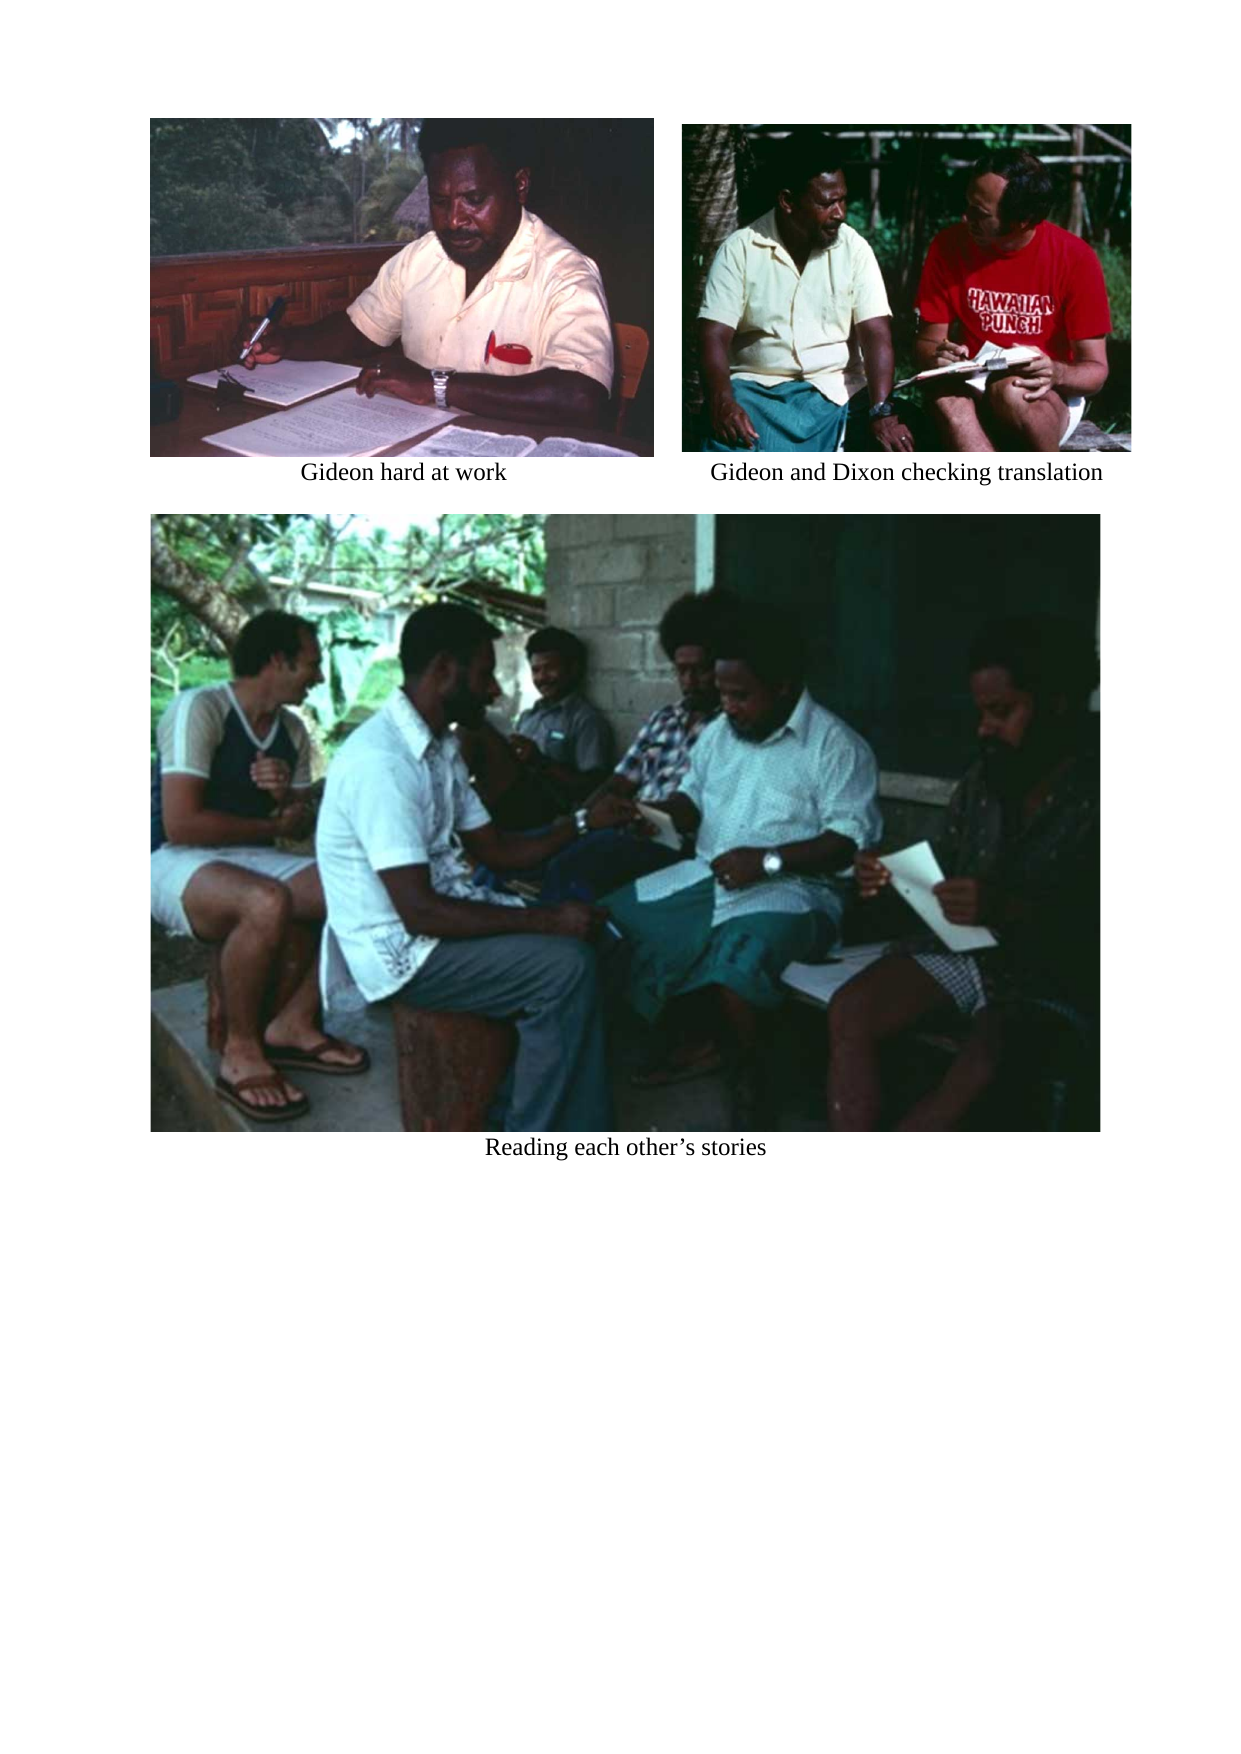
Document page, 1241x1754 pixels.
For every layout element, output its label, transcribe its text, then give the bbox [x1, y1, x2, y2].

table_header [138, 515, 150, 1132]
picture [150, 514, 1101, 1132]
table_cell Reading each other’s stories [138, 1132, 1113, 1161]
table_header [669, 119, 1144, 457]
table_header [1101, 515, 1113, 1132]
table_cell Gideon and Dixon checking translation [669, 457, 1144, 486]
table_header [138, 119, 150, 457]
picture [150, 118, 654, 457]
table_cell Gideon hard at work [138, 457, 669, 486]
picture [681, 124, 1132, 452]
table_header [654, 119, 669, 457]
